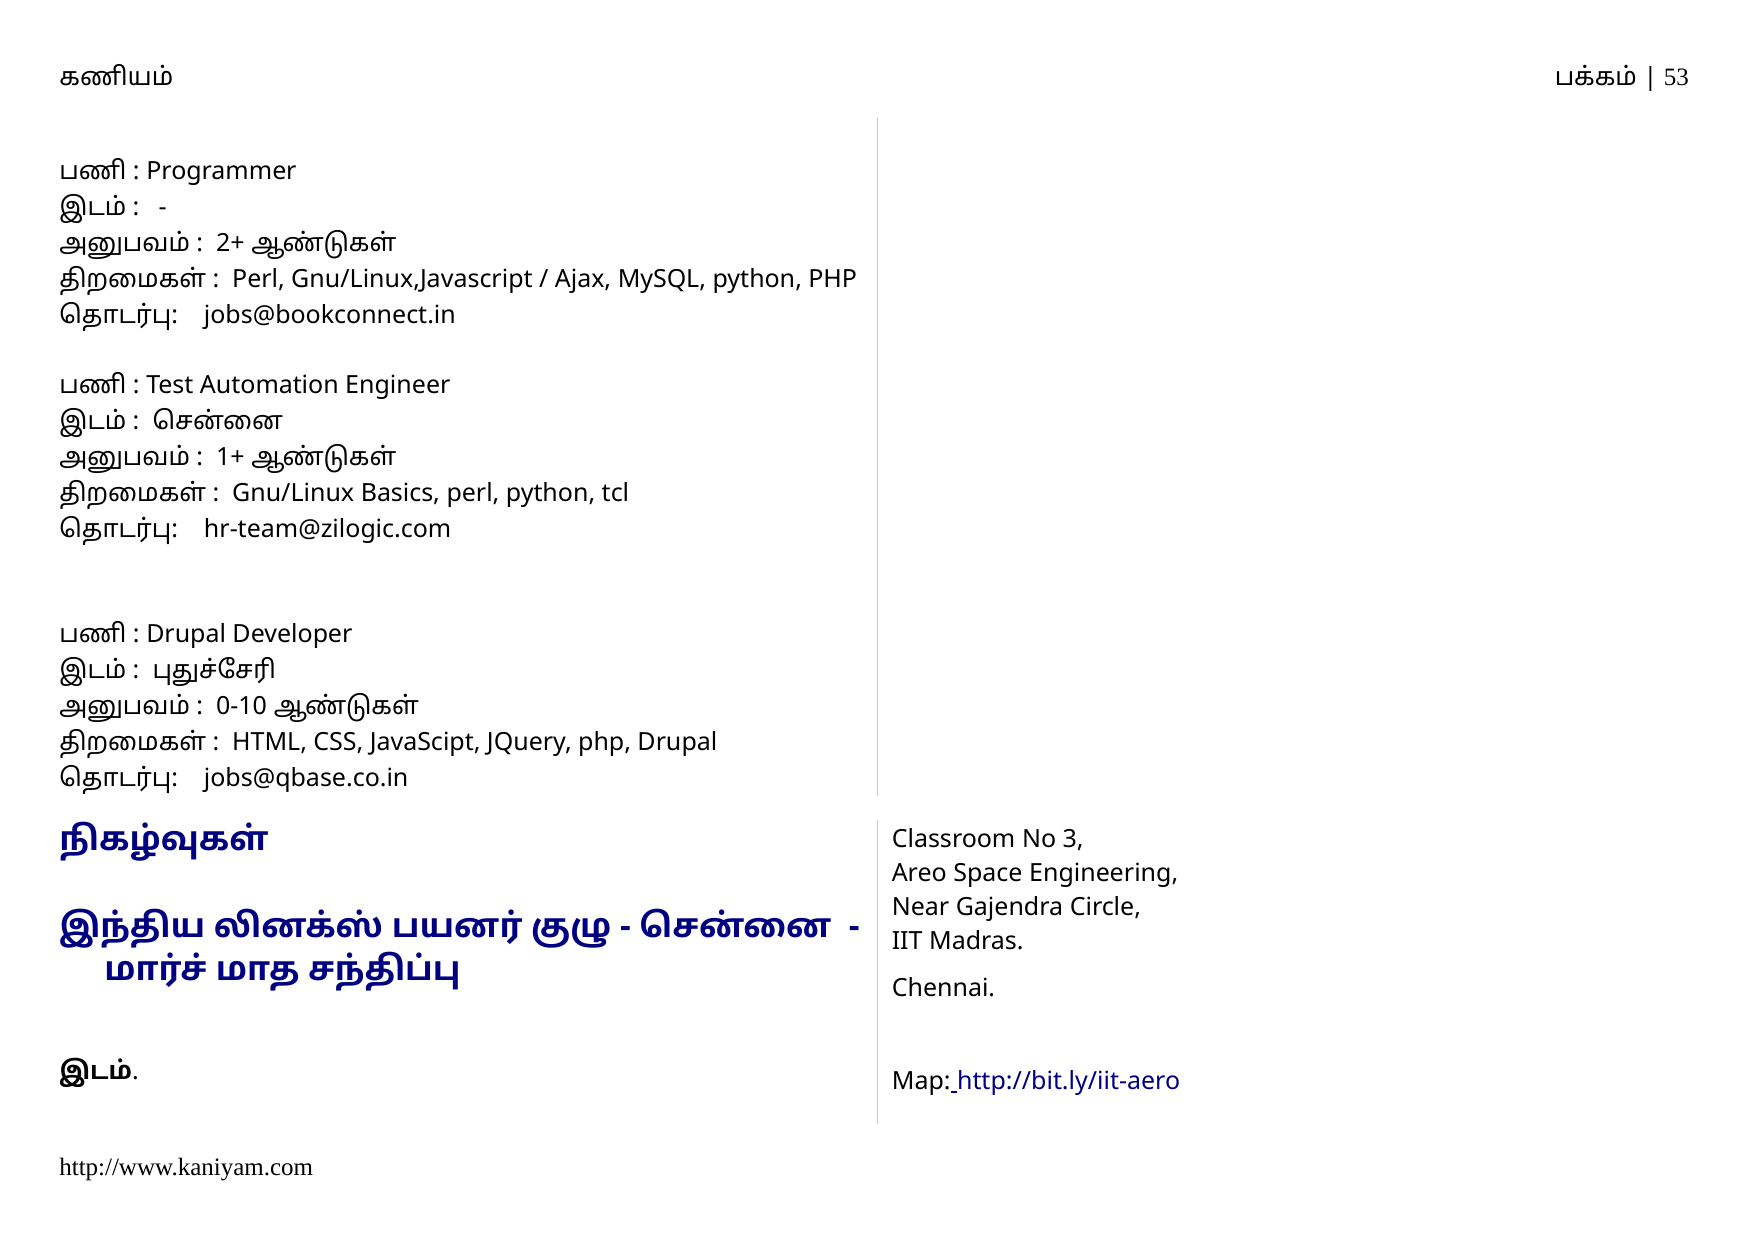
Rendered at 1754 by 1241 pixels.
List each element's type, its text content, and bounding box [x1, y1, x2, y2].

text தொடர்பு: jobs@bookconnect.in [59, 297, 862, 333]
text இடம் : சென்னை [59, 403, 862, 439]
text இடம். [59, 1053, 862, 1090]
text திறமைகள் : Perl, Gnu/Linux,Javascript / Ajax, MySQL, python, PHP [59, 261, 862, 297]
text அனுபவம் : 1+ ஆண்டுகள் [59, 439, 862, 475]
text பணி : Test Automation Engineer [59, 367, 862, 403]
text தொடர்பு: jobs@qbase.co.in [59, 759, 862, 795]
text திறமைகள் : HTML, CSS, JavaScipt, JQuery, php, Drupal [59, 723, 862, 759]
subtitle நிகழ்வுகள் [59, 820, 862, 864]
text அனுபவம் : 0-10 ஆண்டுகள் [59, 687, 862, 723]
text Chennai. [892, 969, 1695, 1003]
text Map: http://bit.ly/iit-aero [892, 1062, 1695, 1096]
text தொடர்பு: hr-team@zilogic.com [59, 511, 862, 547]
text பணி : Drupal Developer [59, 615, 862, 651]
text Classroom No 3, Areo Space Engineering, Near Gajendra Circle, IIT Madras. [892, 820, 1695, 957]
text பணி : Programmer [59, 153, 862, 189]
text இடம் : புதுச்சேரி [59, 651, 862, 687]
text அனுபவம் : 2+ ஆண்டுகள் [59, 225, 862, 261]
text திறமைகள் : Gnu/Linux Basics, perl, python, tcl [59, 475, 862, 511]
subtitle இந்திய லினக்ஸ் பயனர் குழு - சென்னை - மார்ச் மாத சந்திப்பு [59, 901, 862, 994]
text இடம் : - [59, 189, 862, 225]
